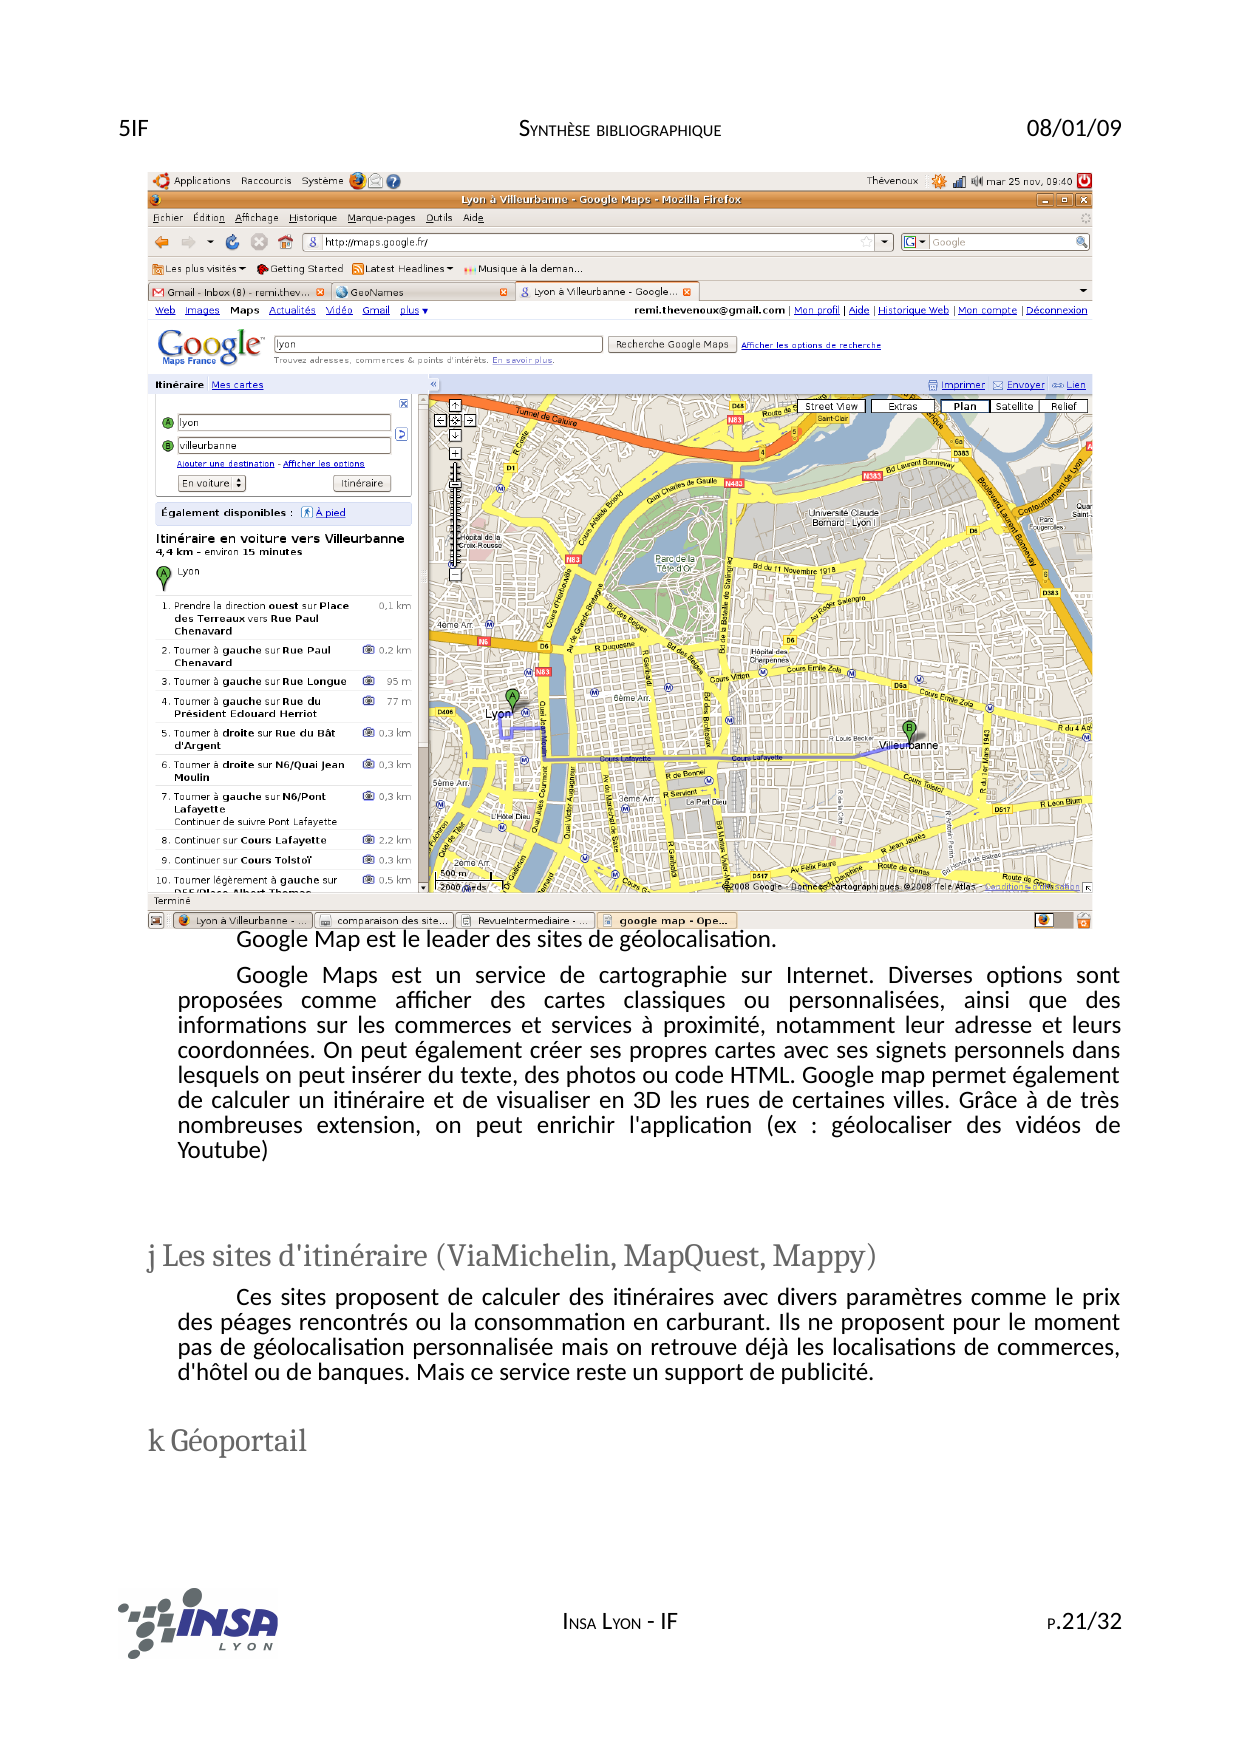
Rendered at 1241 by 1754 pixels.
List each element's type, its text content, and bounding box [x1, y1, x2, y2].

text Ces sites proposent de calculer des itinéraires avec divers paramètres comme le prix des péages rencontrés ou la consommation en carburant. Ils ne proposent pour le moment pas de géolocalisation personnalisée mais on retrouve déjà les localisations de commerces, d'hôtel ou de banques. Mais ce service reste un support de publicité. [177, 1287, 1122, 1387]
subtitle Les sites d'itinéraire (ViaMichelin, MapQuest, Mappy) [118, 1237, 1122, 1275]
text Google Maps est un service de cartographie sur Internet. Diverses options sont proposées comme afficher des cartes classiques ou personnalisées, ainsi que des informations sur les commerces et services à proximité, notamment leur adresse et leurs coordonnées. On peut également créer ses propres cartes avec ses signets personnels dans lesquels on peut insérer du texte, des photos ou code HTML. Google map permet également de calculer un itinéraire et de visualiser en 3D les rues de certaines villes. Grâce à de très nombreuses extension, on peut enrichir l'application (ex : géolocaliser des vidéos de Youtube) [177, 965, 1122, 1165]
text Google Map est le leader des sites de géolocalisation. [177, 173, 1122, 953]
picture [147, 172, 1093, 929]
subtitle Géoportail [118, 1422, 1122, 1459]
picture [118, 1588, 278, 1659]
